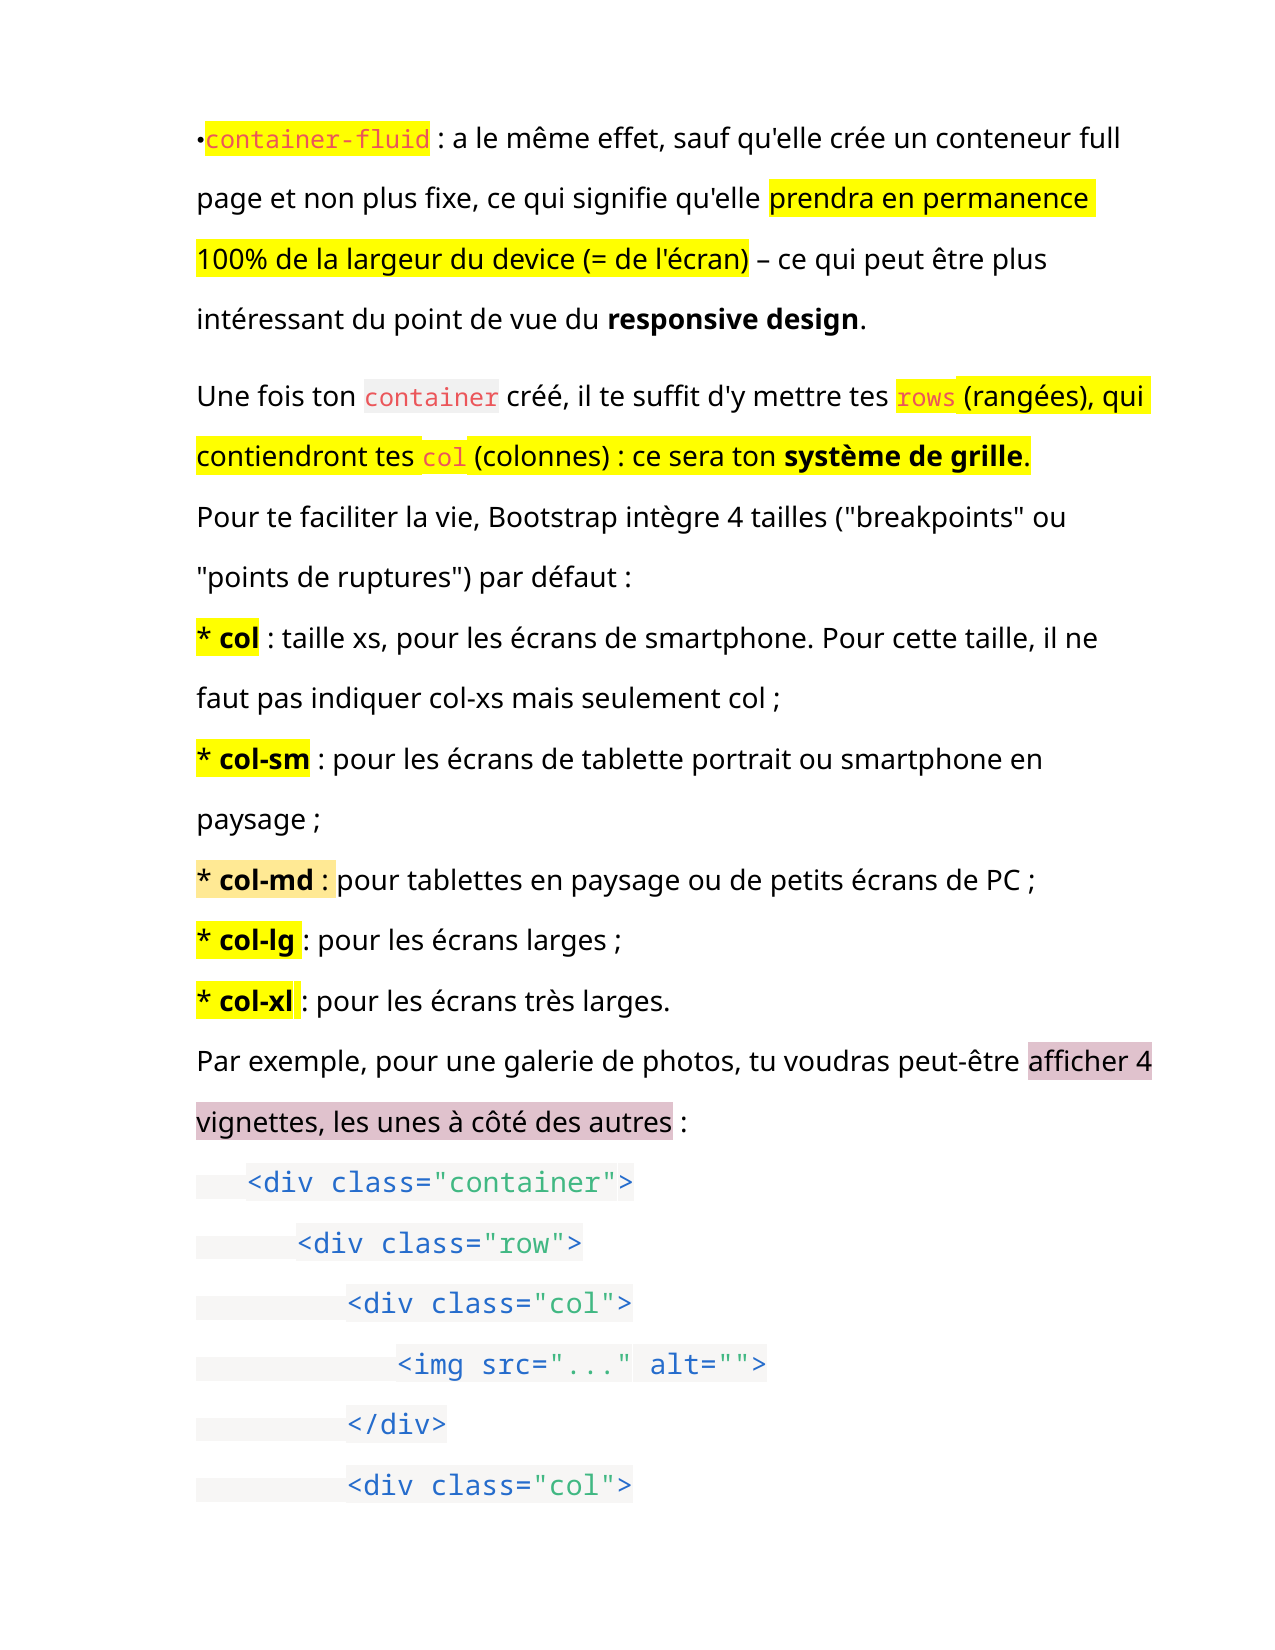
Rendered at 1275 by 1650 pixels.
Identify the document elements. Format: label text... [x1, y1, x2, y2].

text Pour te faciliter la vie, Bootstrap intègre 4 tailles ("breakpoints" ou "points de ruptures") par défaut : [196, 497, 1157, 596]
text * col-xl : pour les écrans très larges. [196, 981, 1157, 1019]
text * col : taille xs, pour les écrans de smartphone. Pour cette taille, il ne faut pas indiquer col-xs mais seulement col ; [196, 618, 1157, 717]
text * col-lg : pour les écrans larges ; [196, 921, 1157, 959]
text Par exemple, pour une galerie de photos, tu voudras peut-être afficher 4 vignettes, les unes à côté des autres : [196, 1042, 1157, 1140]
text * col-md : pour tablettes en paysage ou de petits écrans de PC ; [196, 860, 1157, 898]
text * col-sm : pour les écrans de tablette portrait ou smartphone en paysage ; [196, 739, 1157, 838]
text <div class="col"> [196, 1284, 1157, 1322]
text •container-fluid : a le même effet, sauf qu'elle crée un conteneur full page et non plus fixe, ce qui signifie qu'elle prendra en permanence 100% de la largeur du device (= de l'écran) – ce qui peut être plus intéressant du point de vue du responsive design. [196, 118, 1157, 338]
text <img src="..." alt=""> [196, 1344, 1157, 1382]
text <div class="col"> [196, 1465, 1157, 1503]
text <div class="row"> [196, 1223, 1157, 1261]
text <div class="container"> [196, 1163, 1157, 1201]
text </div> [196, 1405, 1157, 1443]
text Une fois ton container créé, il te suffit d'y mettre tes rows (rangées), qui contiendront tes col (colonnes) : ce sera ton système de grille. [196, 376, 1157, 475]
